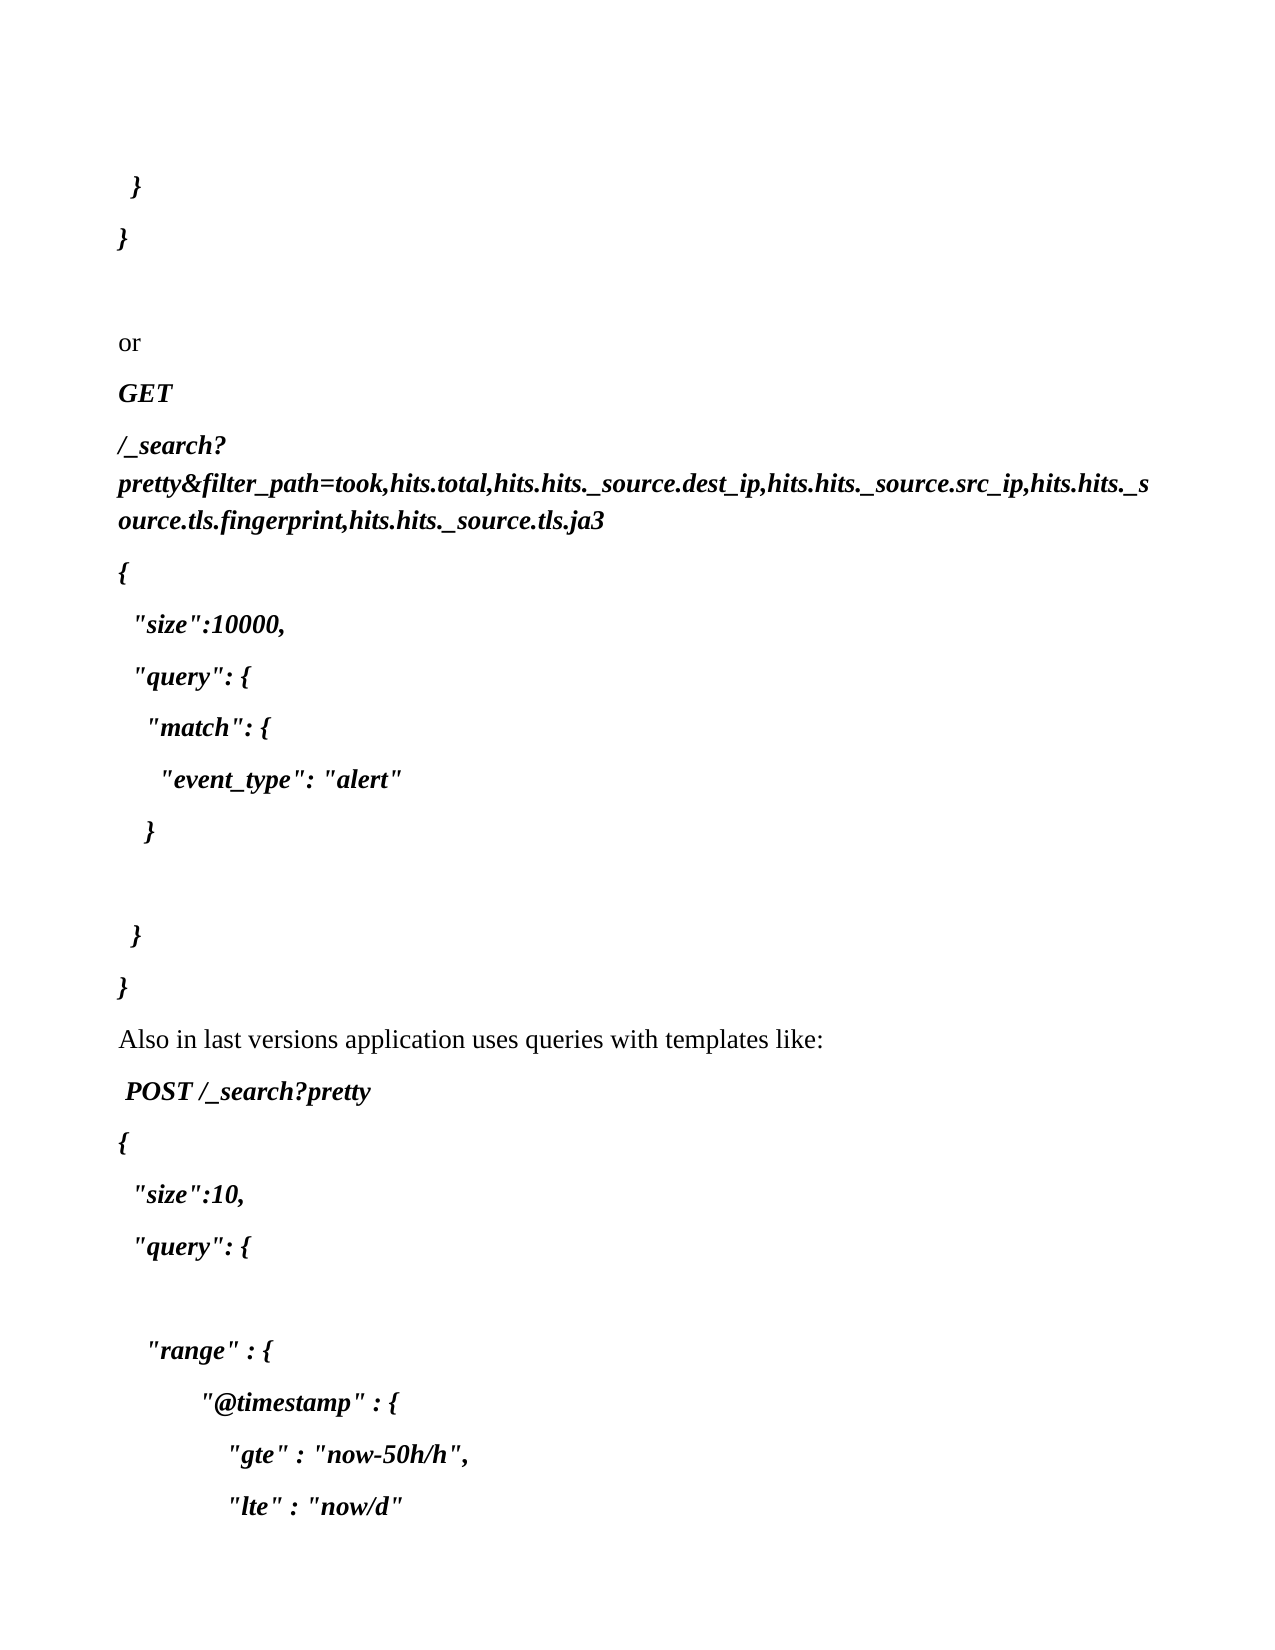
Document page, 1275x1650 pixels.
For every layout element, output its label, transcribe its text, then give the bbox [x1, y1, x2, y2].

text } [118, 222, 1157, 253]
text GET [118, 377, 1157, 409]
text "query": { [118, 659, 1157, 691]
text "size":10000, [118, 608, 1157, 639]
text /_search?pretty&filter_path=took,hits.total,hits.hits._source.dest_ip,hits.hits._source.src_ip,hits.hits._source.tls.fingerprint,hits.hits._source.tls.ja3 [118, 429, 1157, 535]
text { [118, 556, 1157, 587]
text "range" : { [118, 1334, 1157, 1365]
text "query": { [118, 1230, 1157, 1261]
text "match": { [118, 711, 1157, 743]
text "@timestamp" : { [118, 1386, 1157, 1417]
text "event_type": "alert" [118, 763, 1157, 794]
text { [118, 1126, 1157, 1158]
text "gte" : "now-50h/h", [118, 1438, 1157, 1469]
text } [118, 971, 1157, 1002]
text POST /_search?pretty [118, 1074, 1157, 1106]
text Also in last versions application uses queries with templates like: [118, 1023, 1157, 1054]
text or [118, 326, 1157, 357]
text } [118, 170, 1157, 201]
text } [118, 919, 1157, 950]
text "size":10, [118, 1178, 1157, 1209]
text "lte" : "now/d" [118, 1489, 1157, 1521]
text } [118, 815, 1157, 846]
